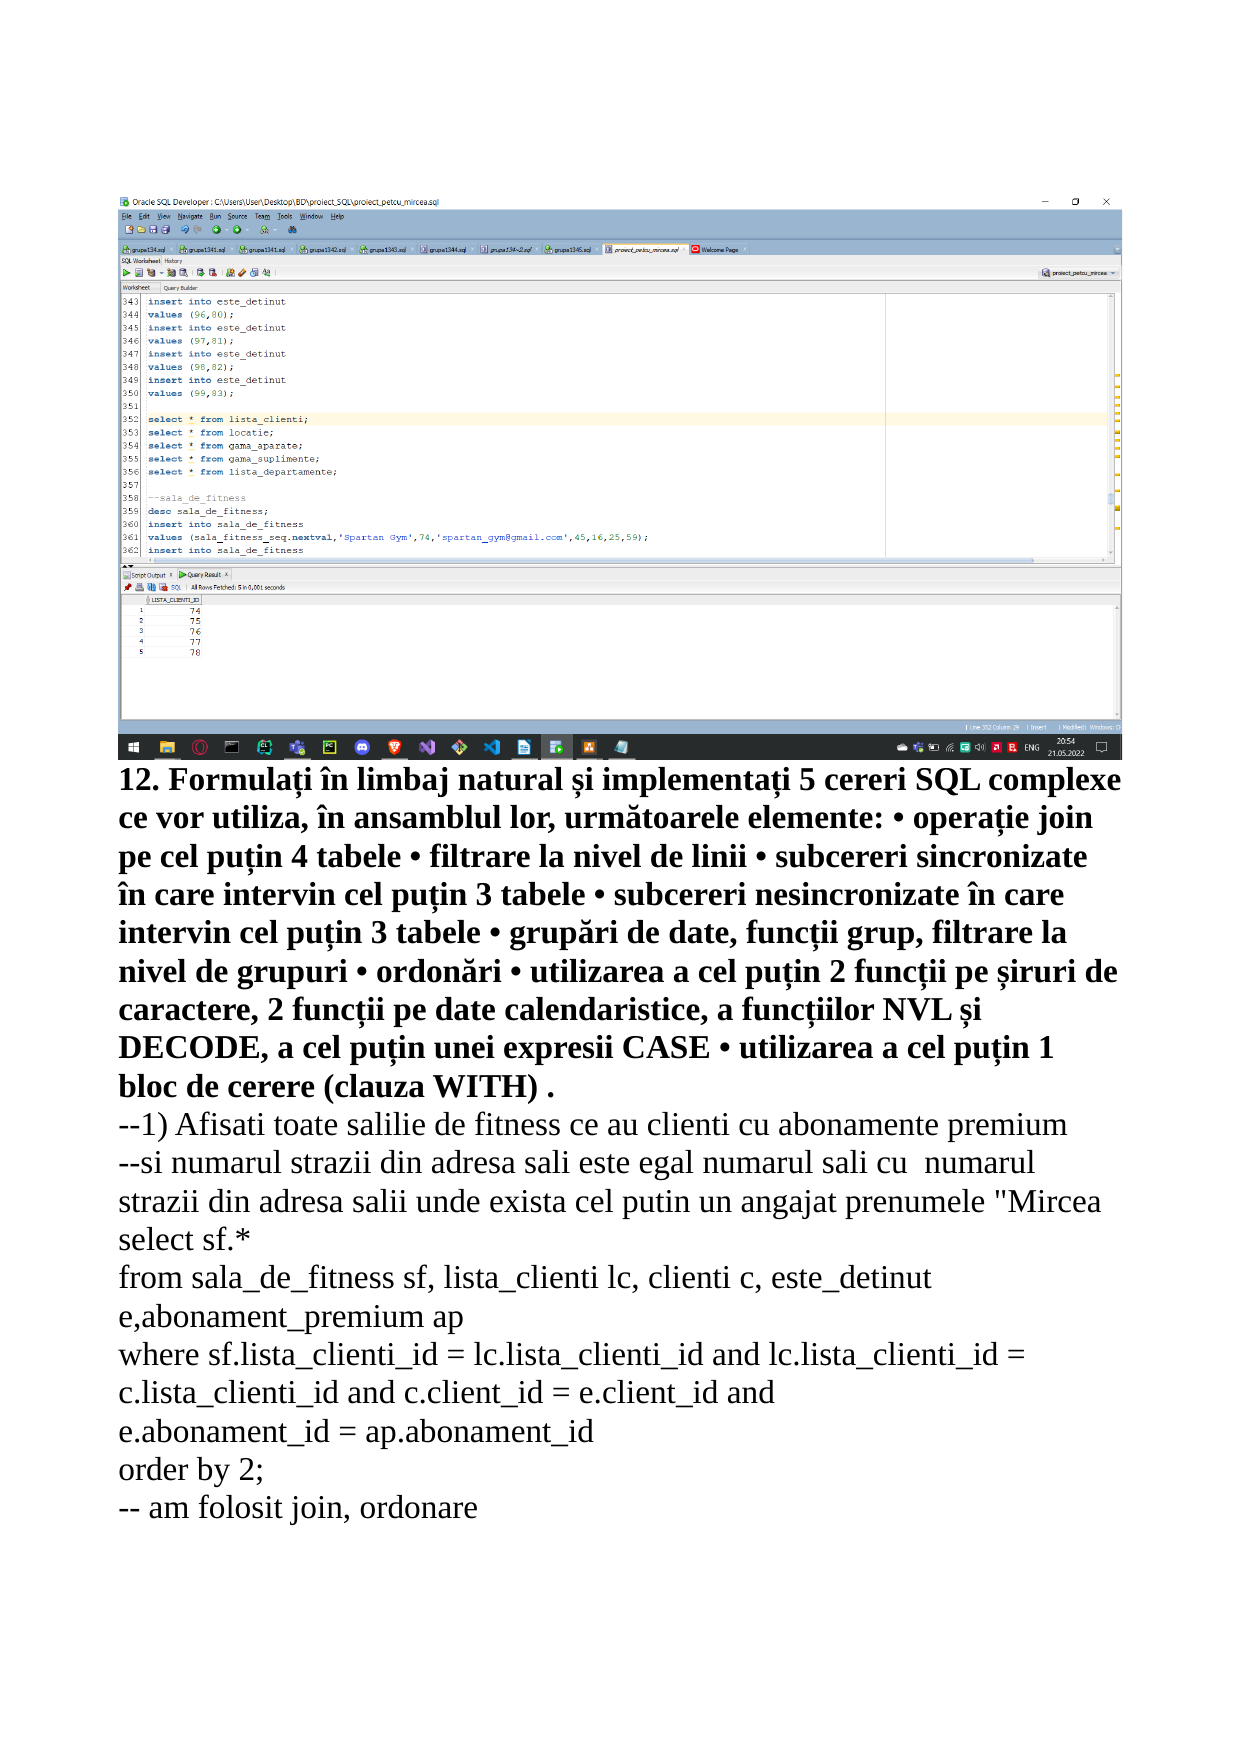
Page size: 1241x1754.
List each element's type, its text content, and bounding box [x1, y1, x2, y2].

text 12. Formulați în limbaj natural și implementați 5 cereri SQL complexe ce vor utiliza, în ansamblul lor, următoarele elemente: • operație join pe cel puțin 4 tabele • filtrare la nivel de linii • subcereri sincronizate în care intervin cel puțin 3 tabele • subcereri nesincronizate în care intervin cel puțin 3 tabele • grupări de date, funcții grup, filtrare la nivel de grupuri • ordonări • utilizarea a cel puțin 2 funcții pe șiruri de caractere, 2 funcții pe date calendaristice, a funcțiilor NVL și DECODE, a cel puțin unei expresii CASE • utilizarea a cel puțin 1 bloc de cerere (clauza WITH) . [118, 760, 1122, 1104]
text -- am folosit join, ordonare [118, 1488, 1122, 1526]
text from sala_de_fitness sf, lista_clienti lc, clienti c, este_detinut e,abonament_premium ap [118, 1258, 1122, 1334]
text order by 2; [118, 1449, 1122, 1488]
text select sf.* [118, 1219, 1122, 1258]
picture [118, 194, 1123, 760]
text e.abonament_id = ap.abonament_id [118, 1411, 1122, 1449]
text where sf.lista_clienti_id = lc.lista_clienti_id and lc.lista_clienti_id = c.lista_clienti_id and c.client_id = e.client_id and [118, 1334, 1122, 1411]
text --1) Afisati toate salilie de fitness ce au clienti cu abonamente premium [118, 1104, 1122, 1143]
text --si numarul strazii din adresa sali este egal numarul sali cu numarul strazii din adresa salii unde exista cel putin un angajat prenumele "Mircea [118, 1143, 1122, 1219]
